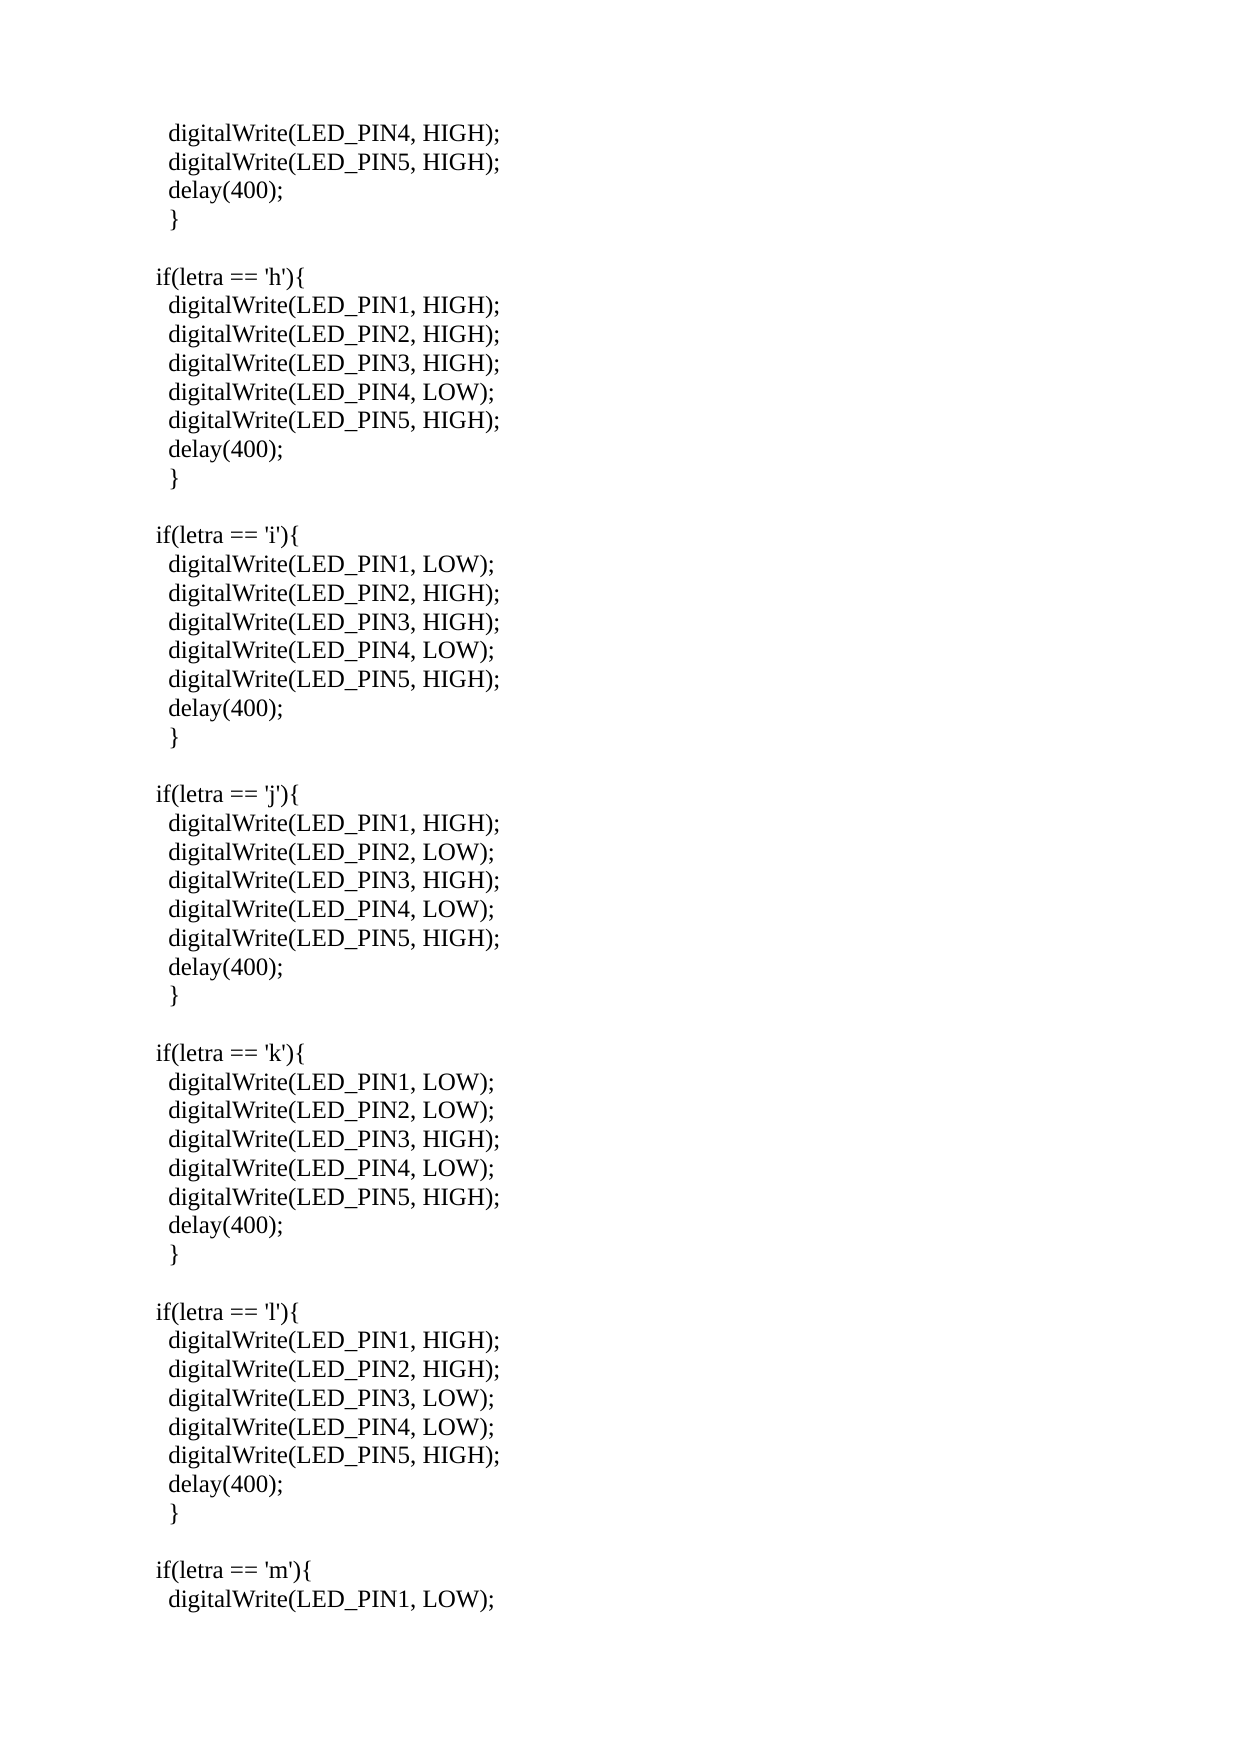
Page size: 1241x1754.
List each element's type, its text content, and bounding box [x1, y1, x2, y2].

text } [118, 1498, 1122, 1527]
text digitalWrite(LED_PIN5, HIGH); [118, 406, 1122, 434]
text if(letra == 'l'){ [118, 1297, 1122, 1326]
text digitalWrite(LED_PIN3, HIGH); [118, 1124, 1122, 1153]
text if(letra == 'j'){ [118, 779, 1122, 808]
text digitalWrite(LED_PIN5, HIGH); [118, 664, 1122, 693]
text digitalWrite(LED_PIN2, HIGH); [118, 1354, 1122, 1383]
text delay(400); [118, 693, 1122, 722]
text delay(400); [118, 1211, 1122, 1239]
text digitalWrite(LED_PIN3, HIGH); [118, 348, 1122, 377]
text } [118, 204, 1122, 233]
text } [118, 1239, 1122, 1268]
text digitalWrite(LED_PIN1, LOW); [118, 549, 1122, 578]
text delay(400); [118, 1469, 1122, 1498]
text digitalWrite(LED_PIN4, LOW); [118, 1412, 1122, 1441]
text digitalWrite(LED_PIN1, LOW); [118, 1584, 1122, 1613]
text digitalWrite(LED_PIN4, HIGH); [118, 118, 1122, 147]
text digitalWrite(LED_PIN5, HIGH); [118, 1441, 1122, 1469]
text digitalWrite(LED_PIN4, LOW); [118, 636, 1122, 664]
text digitalWrite(LED_PIN2, LOW); [118, 837, 1122, 866]
text if(letra == 'k'){ [118, 1038, 1122, 1067]
text digitalWrite(LED_PIN2, HIGH); [118, 319, 1122, 348]
text digitalWrite(LED_PIN5, HIGH); [118, 147, 1122, 176]
text if(letra == 'i'){ [118, 521, 1122, 549]
text digitalWrite(LED_PIN4, LOW); [118, 894, 1122, 923]
text digitalWrite(LED_PIN1, HIGH); [118, 291, 1122, 319]
text } [118, 463, 1122, 492]
text } [118, 722, 1122, 751]
text delay(400); [118, 952, 1122, 981]
text digitalWrite(LED_PIN3, HIGH); [118, 607, 1122, 636]
text digitalWrite(LED_PIN2, LOW); [118, 1096, 1122, 1124]
text } [118, 981, 1122, 1009]
text delay(400); [118, 176, 1122, 204]
text digitalWrite(LED_PIN5, HIGH); [118, 923, 1122, 952]
text digitalWrite(LED_PIN4, LOW); [118, 1153, 1122, 1182]
text if(letra == 'h'){ [118, 262, 1122, 291]
text digitalWrite(LED_PIN4, LOW); [118, 377, 1122, 406]
text digitalWrite(LED_PIN5, HIGH); [118, 1182, 1122, 1211]
text delay(400); [118, 434, 1122, 463]
text digitalWrite(LED_PIN3, LOW); [118, 1383, 1122, 1412]
text digitalWrite(LED_PIN2, HIGH); [118, 578, 1122, 607]
text if(letra == 'm'){ [118, 1556, 1122, 1584]
text digitalWrite(LED_PIN1, HIGH); [118, 808, 1122, 837]
text digitalWrite(LED_PIN1, HIGH); [118, 1326, 1122, 1354]
text digitalWrite(LED_PIN3, HIGH); [118, 866, 1122, 894]
text digitalWrite(LED_PIN1, LOW); [118, 1067, 1122, 1096]
